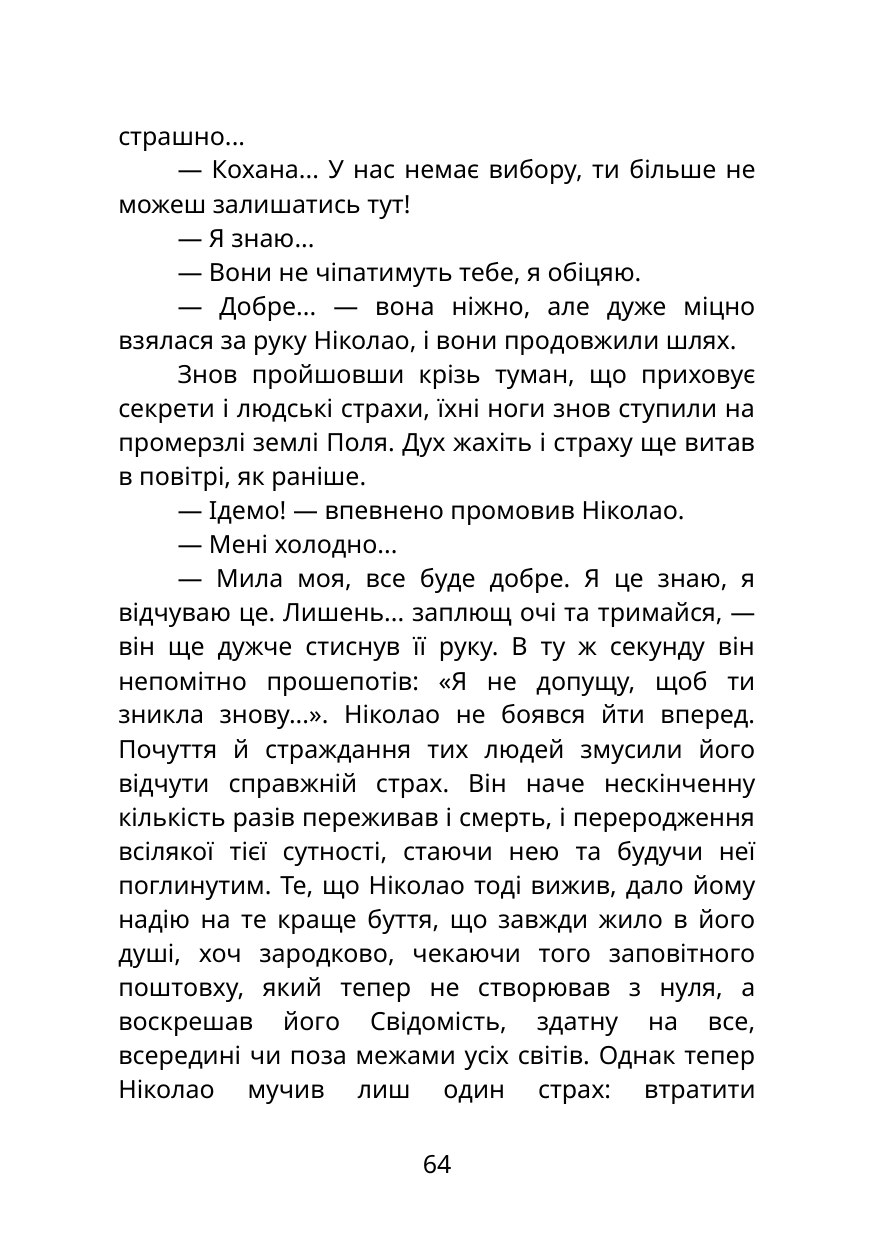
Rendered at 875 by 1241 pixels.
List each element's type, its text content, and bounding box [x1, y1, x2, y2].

text страшно... [118, 118, 756, 152]
text Знов пройшовши крізь туман, що приховує секрети і людські страхи, їхні ноги знов ступили на промерзлі землі Поля. Дух жахіть і страху ще витав в повітрі, як раніше. [118, 357, 756, 493]
text — Добре... — вона ніжно, але дуже міцно взялася за руку Ніколао, і вони продовжили шлях. [118, 288, 756, 357]
text — Мила моя, все буде добре. Я це знаю, я відчуваю це. Лишень... заплющ очі та тримайся, — він ще дужче стиснув її руку. В ту ж секунду він непомітно прошепотів: «Я не допущу, щоб ти зникла знову...». Ніколао не боявся йти вперед. Почуття й страждання тих людей змусили його відчути справжній страх. Він наче нескінченну кількість разів переживав і смерть, і переродження всілякої тієї сутності, стаючи нею та будучи неї поглинутим. Те, що Ніколао тоді вижив, дало йому надію на те краще буття, що завжди жило в його душі, хоч зародково, чекаючи того заповітного поштовху, який тепер не створював з нуля, а воскрешав його Свідомість, здатну на все, всередині чи поза межами усіх світів. Однак тепер Ніколао мучив лиш один страх: втратити [118, 561, 756, 1106]
text — Кохана... У нас немає вибору, ти більше не можеш залишатись тут! [118, 152, 756, 220]
text — Вони не чіпатимуть тебе, я обіцяю. [118, 254, 756, 288]
text — Мені холодно... [118, 527, 756, 561]
text — Ідемо! — впевнено промовив Ніколао. [118, 493, 756, 527]
text — Я знаю... [118, 220, 756, 254]
